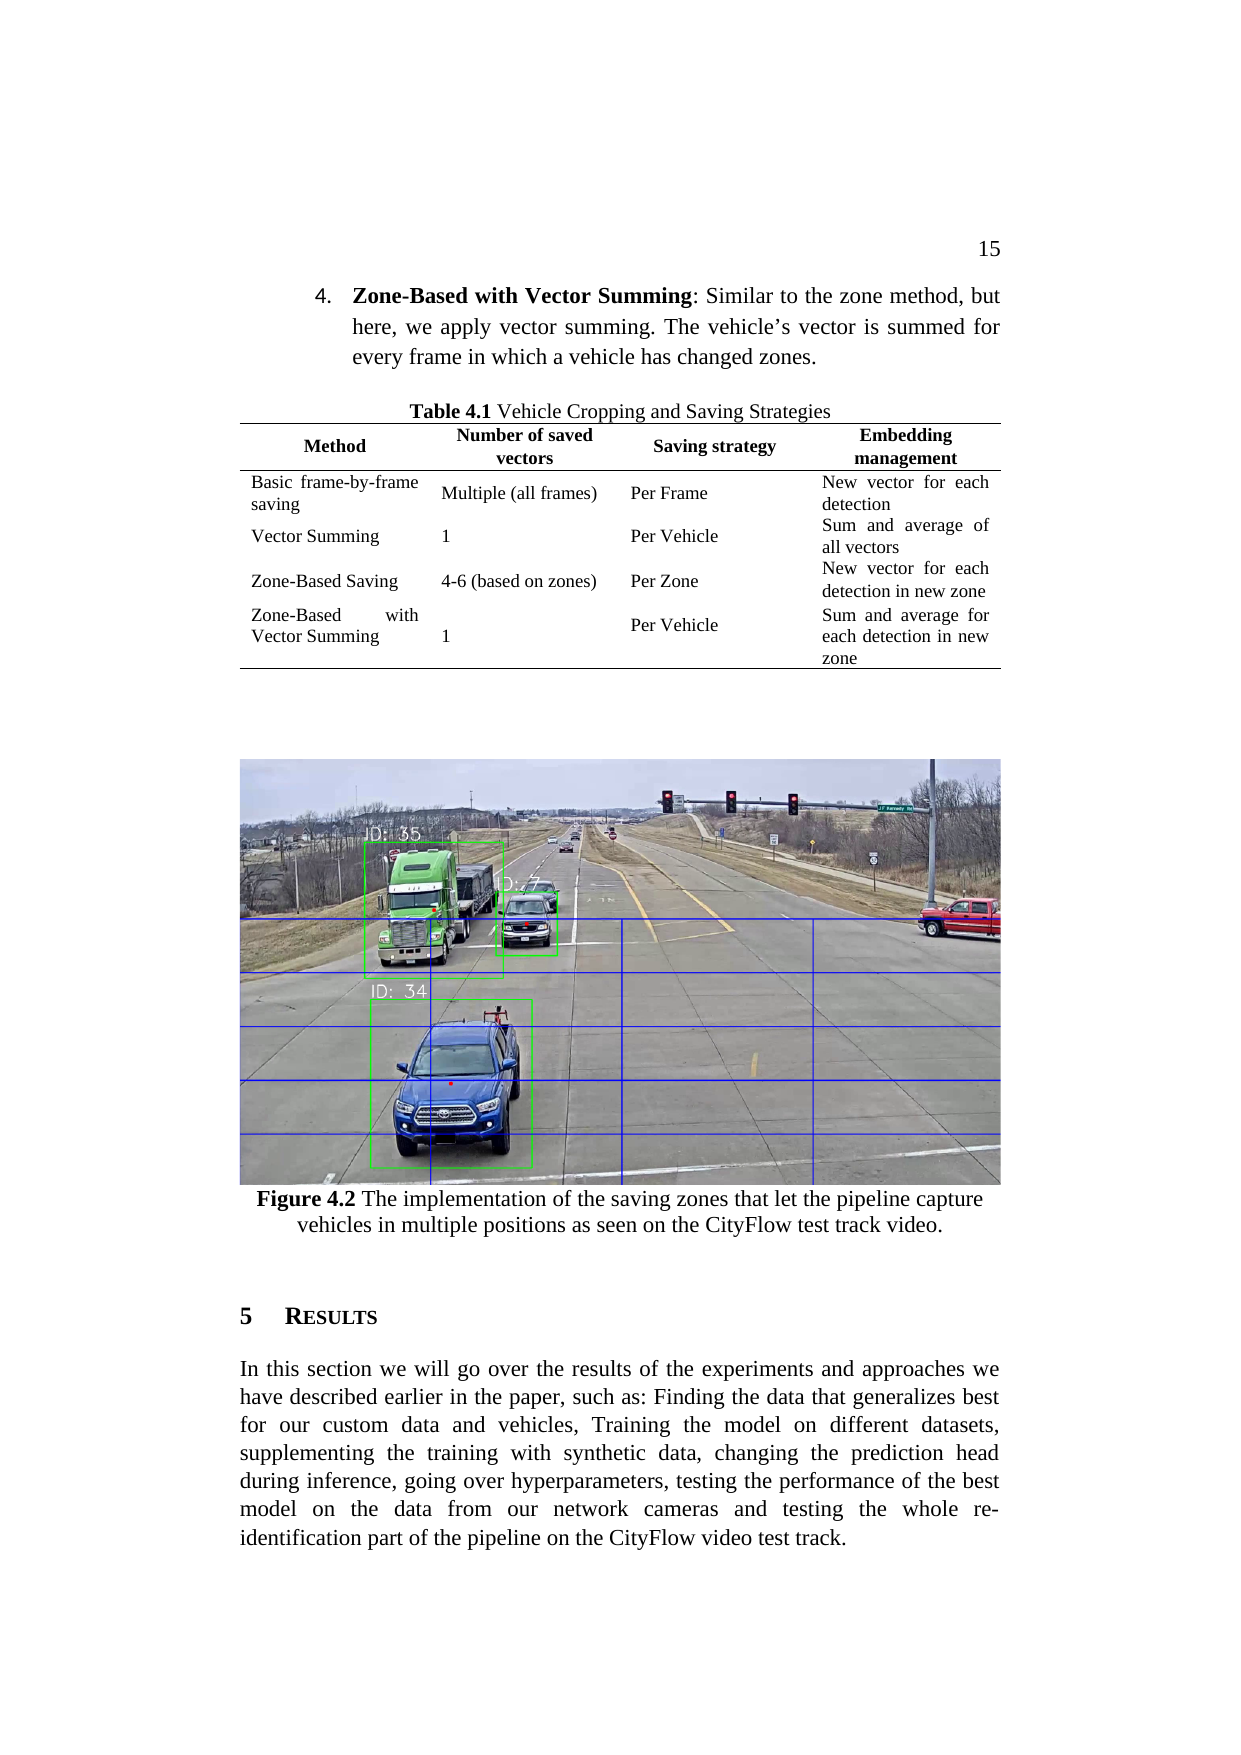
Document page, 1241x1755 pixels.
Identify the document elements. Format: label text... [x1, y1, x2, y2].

text In this section we will go over the results of the experiments and approaches we have described earlier in the paper, such as: Finding the data that generalizes best for our custom data and vehicles, Training the model on different datasets, supplementing the training with synthetic data, changing the prediction head during inference, going over hyperparameters, testing the performance of the best model on the data from our network cameras and testing the whole re-identification part of the pipeline on the CityFlow video test track. [239, 1355, 1001, 1550]
text Figure 4.2 The implementation of the saving zones that let the pipeline capture vehicles in multiple positions as seen on the CityFlow test track video. [239, 1185, 1001, 1237]
table_cell Per Frame [619, 471, 811, 514]
text Table 4.1 Vehicle Cropping and Saving Strategies [239, 398, 1001, 423]
table_cell Multiple (all frames) [430, 471, 619, 514]
table_cell Sum and average of all vectors [811, 514, 1001, 557]
table_header Method [240, 424, 430, 470]
table_cell Zone-Based Saving [240, 557, 430, 604]
table_cell 4-6 (based on zones) [430, 557, 619, 604]
table_header Embedding management [811, 424, 1001, 470]
table_cell Basic frame-by-frame saving [240, 471, 430, 514]
list Zone-Based with Vector Summing: Similar to the zone method, but here, we apply vector summing. The vehicle’s vector is summed for every frame in which a vehicle has changed zones. [314, 281, 1001, 370]
table_cell Per Vehicle [619, 514, 811, 557]
table_cell 1 [430, 604, 619, 668]
table_cell Zone-Based with Vector Summing [240, 604, 430, 668]
table_cell Per Vehicle [619, 604, 811, 668]
table_cell Sum and average for each detection in new zone [811, 604, 1001, 668]
table_cell 1 [430, 514, 619, 557]
table_cell Vector Summing [240, 514, 430, 557]
table_header Saving strategy [619, 424, 811, 470]
table_cell New vector for each detection [811, 471, 1001, 514]
table_cell New vector for each detection in new zone [811, 557, 1001, 604]
table_cell Per Zone [619, 557, 811, 604]
table_header Number of saved vectors [430, 424, 619, 470]
subtitle Results [239, 1301, 1001, 1330]
